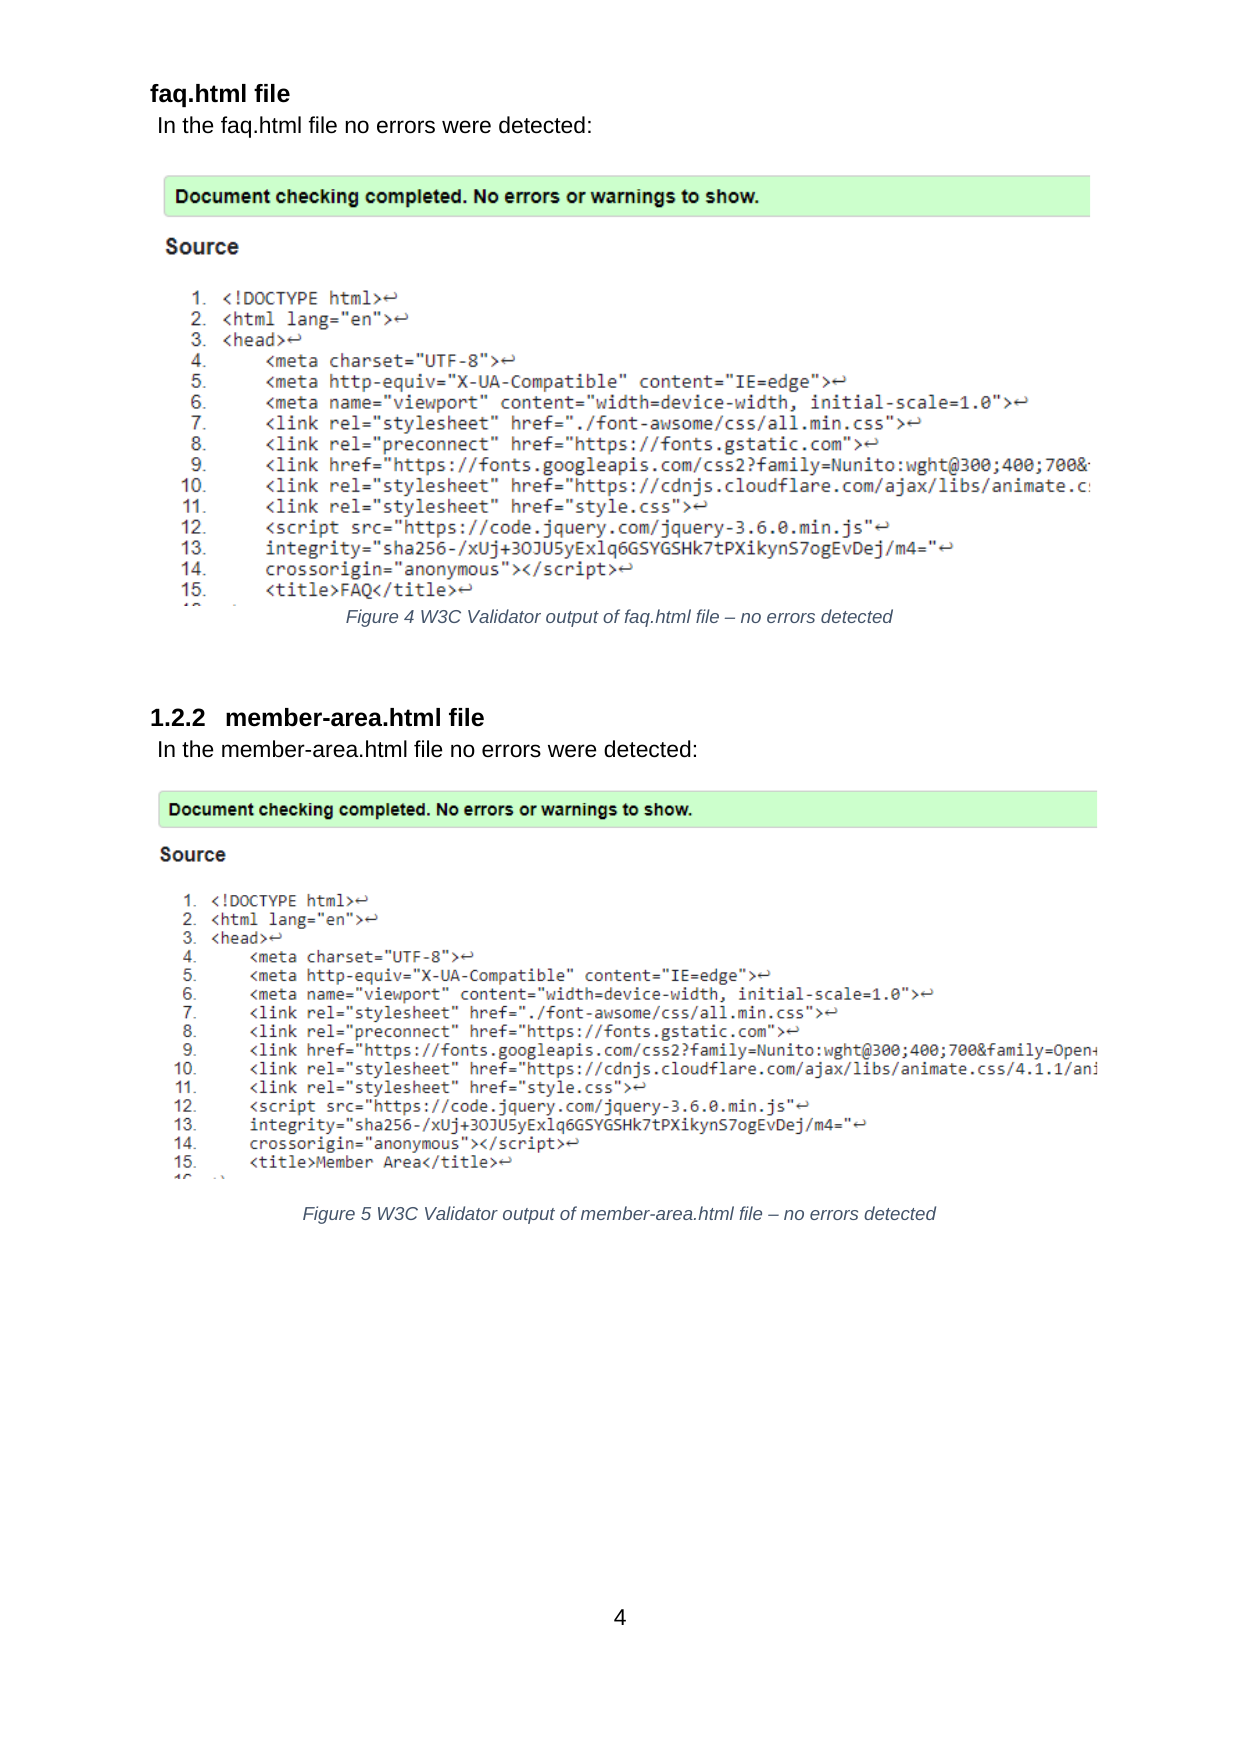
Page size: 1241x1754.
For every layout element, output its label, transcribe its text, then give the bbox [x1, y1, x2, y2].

text Figure 5 W3C Validator output of member-area.html file – no errors detected [150, 1203, 1090, 1225]
text In the faq.html file no errors were detected: [157, 112, 1090, 138]
subtitle faq.html file [150, 79, 1090, 108]
subtitle member-area.html file [150, 703, 1090, 732]
text In the member-area.html file no errors were detected: [157, 736, 1090, 762]
text Figure 4 W3C Validator output of faq.html file – no errors detected [150, 606, 1090, 627]
